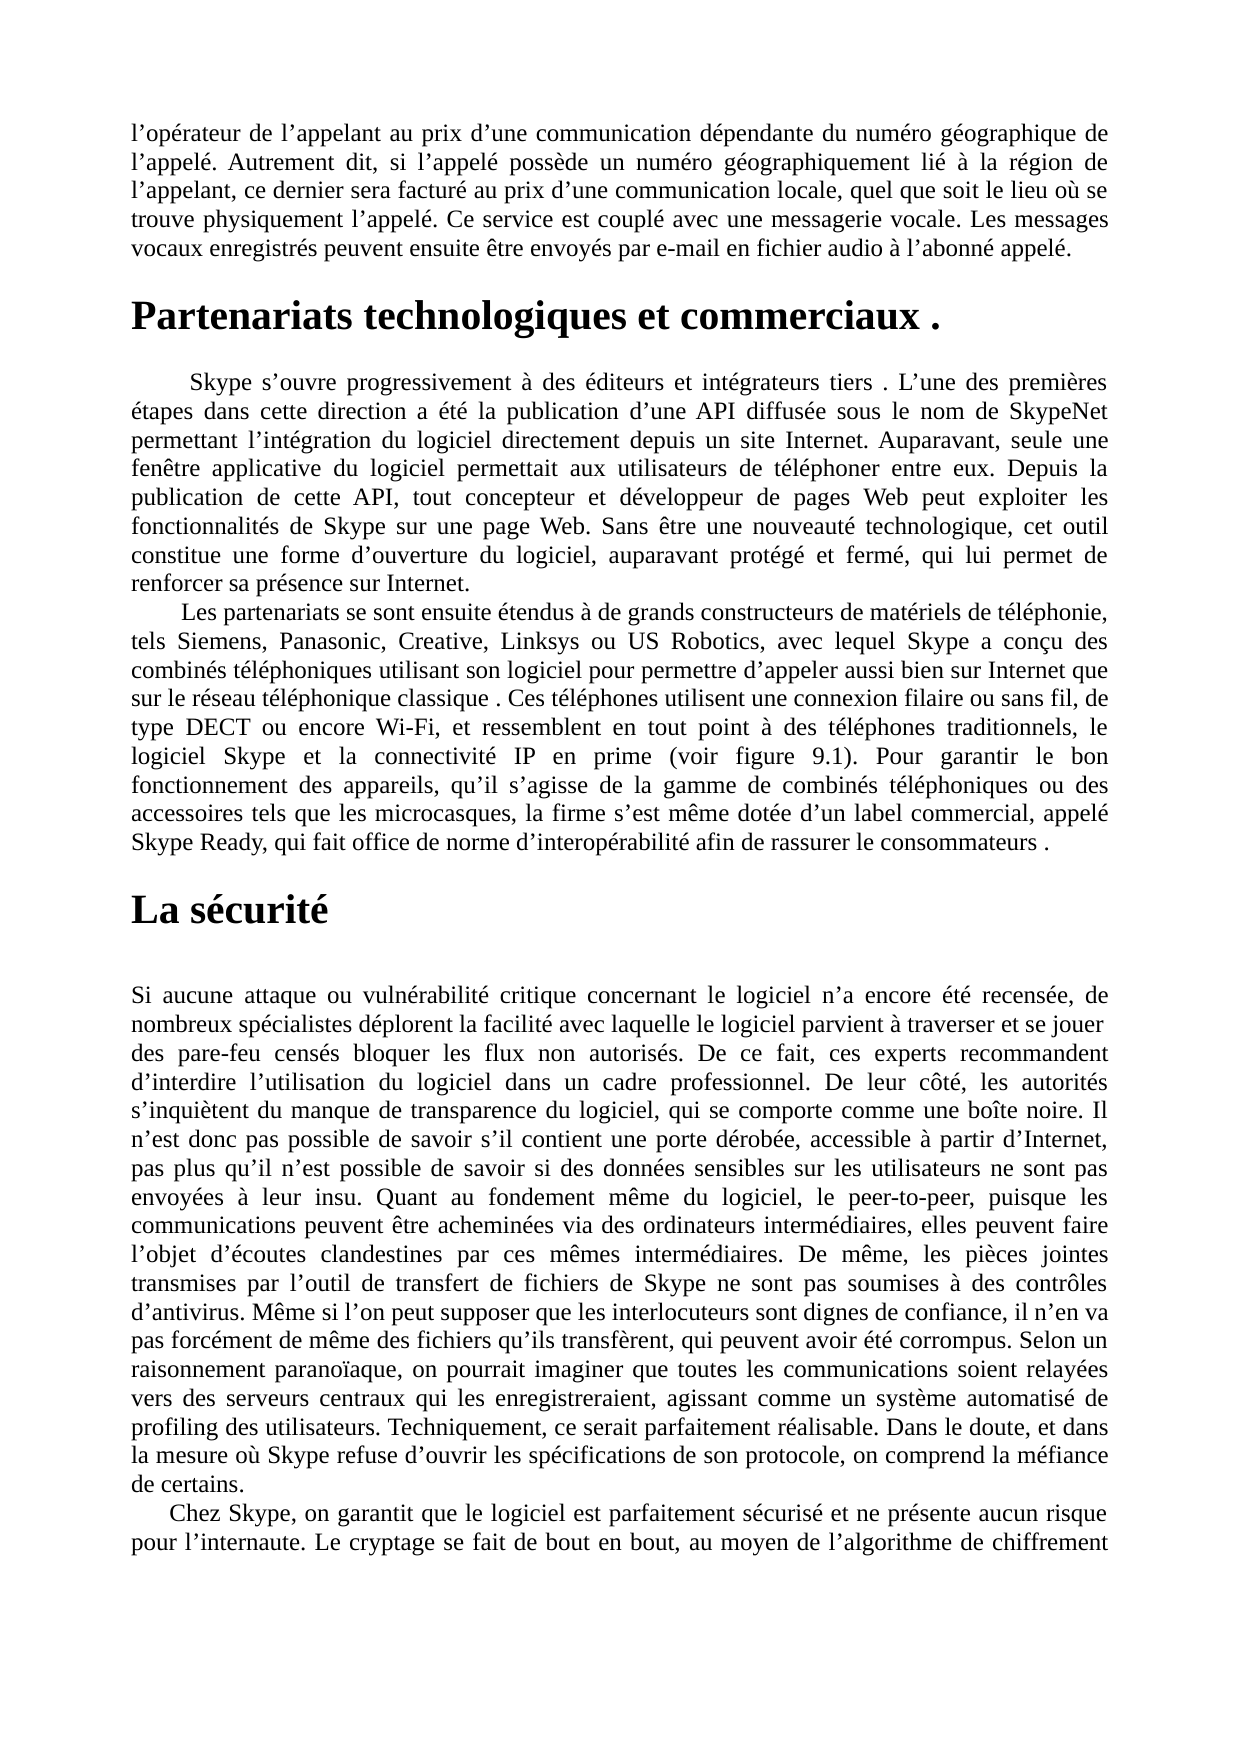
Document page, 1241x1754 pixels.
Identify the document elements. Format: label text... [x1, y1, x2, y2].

text l’opérateur de l’appelant au prix d’une communication dépendante du numéro géographique de l’appelé. Autrement dit, si l’appelé possède un numéro géographiquement lié à la région de l’appelant, ce dernier sera facturé au prix d’une communication locale, quel que soit le lieu où se trouve physiquement l’appelé. Ce service est couplé avec une messagerie vocale. Les messages vocaux enregistrés peuvent ensuite être envoyés par e-mail en fichier audio à l’abonné appelé. [131, 118, 1109, 262]
text Partenariats technologiques et commerciaux . [131, 291, 1109, 338]
text Chez Skype, on garantit que le logiciel est parfaitement sécurisé et ne présente aucun risque pour l’internaute. Le cryptage se fait de bout en bout, au moyen de l’algorithme de chiffrement [131, 1498, 1109, 1556]
text des pare-feu censés bloquer les flux non autorisés. De ce fait, ces experts recommandent d’interdire l’utilisation du logiciel dans un cadre professionnel. De leur côté, les autorités s’inquiètent du manque de transparence du logiciel, qui se comporte comme une boîte noire. Il n’est donc pas possible de savoir s’il contient une porte dérobée, accessible à partir d’Internet, pas plus qu’il n’est possible de savoir si des données sensibles sur les utilisateurs ne sont pas envoyées à leur insu. Quant au fondement même du logiciel, le peer-to-peer, puisque les communications peuvent être acheminées via des ordinateurs intermédiaires, elles peuvent faire l’objet d’écoutes clandestines par ces mêmes intermédiaires. De même, les pièces jointes transmises par l’outil de transfert de fichiers de Skype ne sont pas soumises à des contrôles d’antivirus. Même si l’on peut supposer que les interlocuteurs sont dignes de confiance, il n’en va pas forcément de même des fichiers qu’ils transfèrent, qui peuvent avoir été corrompus. Selon un raisonnement paranoïaque, on pourrait imaginer que toutes les communications soient relayées vers des serveurs centraux qui les enregistreraient, agissant comme un système automatisé de profiling des utilisateurs. Techniquement, ce serait parfaitement réalisable. Dans le doute, et dans la mesure où Skype refuse d’ouvrir les spécifications de son protocole, on comprend la méfiance de certains. [131, 1038, 1109, 1498]
text Si aucune attaque ou vulnérabilité critique concernant le logiciel n’a encore été recensée, de nombreux spécialistes déplorent la facilité avec laquelle le logiciel parvient à traverser et se jouer [131, 981, 1109, 1038]
text Les partenariats se sont ensuite étendus à de grands constructeurs de matériels de téléphonie, tels Siemens, Panasonic, Creative, Linksys ou US Robotics, avec lequel Skype a conçu des combinés téléphoniques utilisant son logiciel pour permettre d’appeler aussi bien sur Internet que sur le réseau téléphonique classique . Ces téléphones utilisent une connexion filaire ou sans fil, de type DECT ou encore Wi-Fi, et ressemblent en tout point à des téléphones traditionnels, le logiciel Skype et la connectivité IP en prime (voir figure 9.1). Pour garantir le bon fonctionnement des appareils, qu’il s’agisse de la gamme de combinés téléphoniques ou des accessoires tels que les microcasques, la firme s’est même dotée d’un label commercial, appelé Skype Ready, qui fait office de norme d’interopérabilité afin de rassurer le consommateurs . [131, 597, 1109, 856]
text Skype s’ouvre progressivement à des éditeurs et intégrateurs tiers . L’une des premières étapes dans cette direction a été la publication d’une API diffusée sous le nom de SkypeNet permettant l’intégration du logiciel directement depuis un site Internet. Auparavant, seule une fenêtre applicative du logiciel permettait aux utilisateurs de téléphoner entre eux. Depuis la publication de cette API, tout concepteur et développeur de pages Web peut exploiter les fonctionnalités de Skype sur une page Web. Sans être une nouveauté technologique, cet outil constitue une forme d’ouverture du logiciel, auparavant protégé et fermé, qui lui permet de renforcer sa présence sur Internet. [131, 367, 1109, 597]
text La sécurité [131, 885, 1109, 933]
